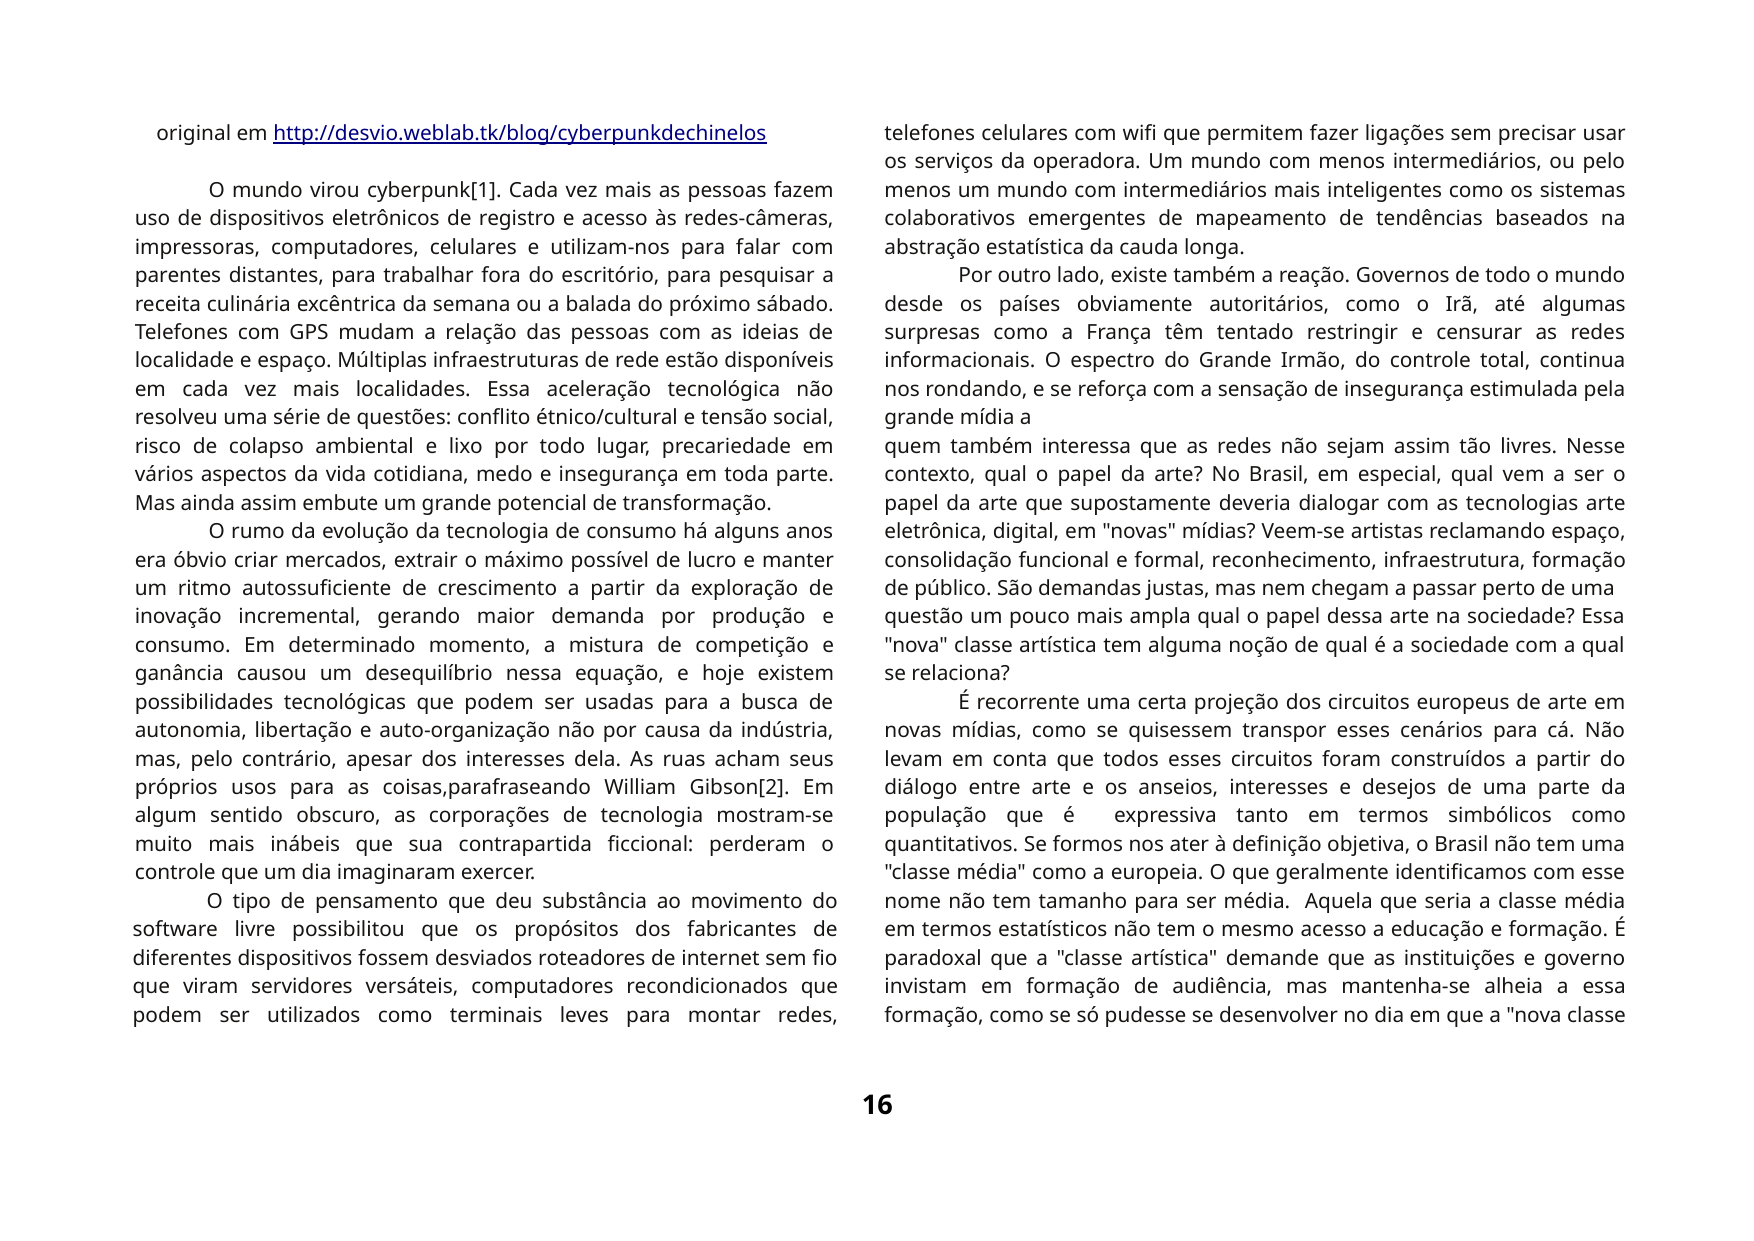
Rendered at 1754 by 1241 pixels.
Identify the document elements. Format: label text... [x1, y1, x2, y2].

text original em http://desvio.weblab.tk/blog/cyberpunkdechinelos [156, 118, 862, 147]
text telefones celulares com wifi que permitem fazer ligações sem precisar usar os serviços da operadora. Um mundo com menos intermediários, ou pelo menos um mundo com intermediários mais inteligentes como os sistemas colaborativos emergentes de mapeamento de tendências baseados na abstração estatística da cauda longa. [884, 118, 1626, 260]
text É recorrente uma certa projeção dos circuitos europeus de arte em novas mídias, como se quisessem transpor esses cenários para cá. Não levam em conta que todos esses circuitos foram construídos a partir do diálogo entre arte e os anseios, interesses e desejos de uma parte da população que é expressiva tanto em termos simbólicos como quantitativos. Se formos nos ater à definição objetiva, o Brasil não tem uma "classe média" como a europeia. O que geralmente identificamos com esse nome não tem tamanho para ser média. Aquela que seria a classe média em termos estatísticos não tem o mesmo acesso a educação e formação. É paradoxal que a "classe artística" demande que as instituições e governo invistam em formação de audiência, mas mantenha-se alheia a essa formação, como se só pudesse se desenvolver no dia em que a "nova classe [884, 687, 1626, 1028]
text O mundo virou cyberpunk[1]. Cada vez mais as pessoas fazem uso de dispositivos eletrônicos de registro e acesso às redes-câmeras, impressoras, computadores, celulares e utilizam-nos para falar com parentes distantes, para trabalhar fora do escritório, para pesquisar a receita culinária excêntrica da semana ou a balada do próximo sábado. Telefones com GPS mudam a relação das pessoas com as ideias de localidade e espaço. Múltiplas infraestruturas de rede estão disponíveis em cada vez mais localidades. Essa aceleração tecnológica não resolveu uma série de questões: conflito étnico/cultural e tensão social, risco de colapso ambiental e lixo por todo lugar, precariedade em vários aspectos da vida cotidiana, medo e insegurança em toda parte. Mas ainda assim embute um grande potencial de transformação. [134, 175, 834, 516]
text questão um pouco mais ampla qual o papel dessa arte na sociedade? Essa "nova" classe artística tem alguma noção de qual é a sociedade com a qual se relaciona? [884, 602, 1626, 687]
text quem também interessa que as redes não sejam assim tão livres. Nesse contexto, qual o papel da arte? No Brasil, em especial, qual vem a ser o papel da arte que supostamente deveria dialogar com as tecnologias arte eletrônica, digital, em "novas" mídias? Veem-se artistas reclamando espaço, consolidação funcional e formal, reconhecimento, infraestrutura, formação de público. São demandas justas, mas nem chegam a passar perto de uma [884, 431, 1626, 602]
text O rumo da evolução da tecnologia de consumo há alguns anos era óbvio criar mercados, extrair o máximo possível de lucro e manter um ritmo autossuficiente de crescimento a partir da exploração de inovação incremental, gerando maior demanda por produção e consumo. Em determinado momento, a mistura de competição e ganância causou um desequilíbrio nessa equação, e hoje existem possibilidades tecnológicas que podem ser usadas para a busca de autonomia, libertação e auto-organização não por causa da indústria, mas, pelo contrário, apesar dos interesses dela. As ruas acham seus próprios usos para as coisas,parafraseando William Gibson[2]. Em algum sentido obscuro, as corporações de tecnologia mostram-se muito mais inábeis que sua contrapartida ficcional: perderam o controle que um dia imaginaram exercer. [134, 516, 834, 886]
text Por outro lado, existe também a reação. Governos de todo o mundo desde os países obviamente autoritários, como o Irã, até algumas surpresas como a França têm tentado restringir e censurar as redes informacionais. O espectro do Grande Irmão, do controle total, continua nos rondando, e se reforça com a sensação de insegurança estimulada pela grande mídia a [884, 260, 1626, 431]
text O tipo de pensamento que deu substância ao movimento do software livre possibilitou que os propósitos dos fabricantes de diferentes dispositivos fossem desviados roteadores de internet sem fio que viram servidores versáteis, computadores recondicionados que podem ser utilizados como terminais leves para montar redes, [132, 886, 838, 1028]
